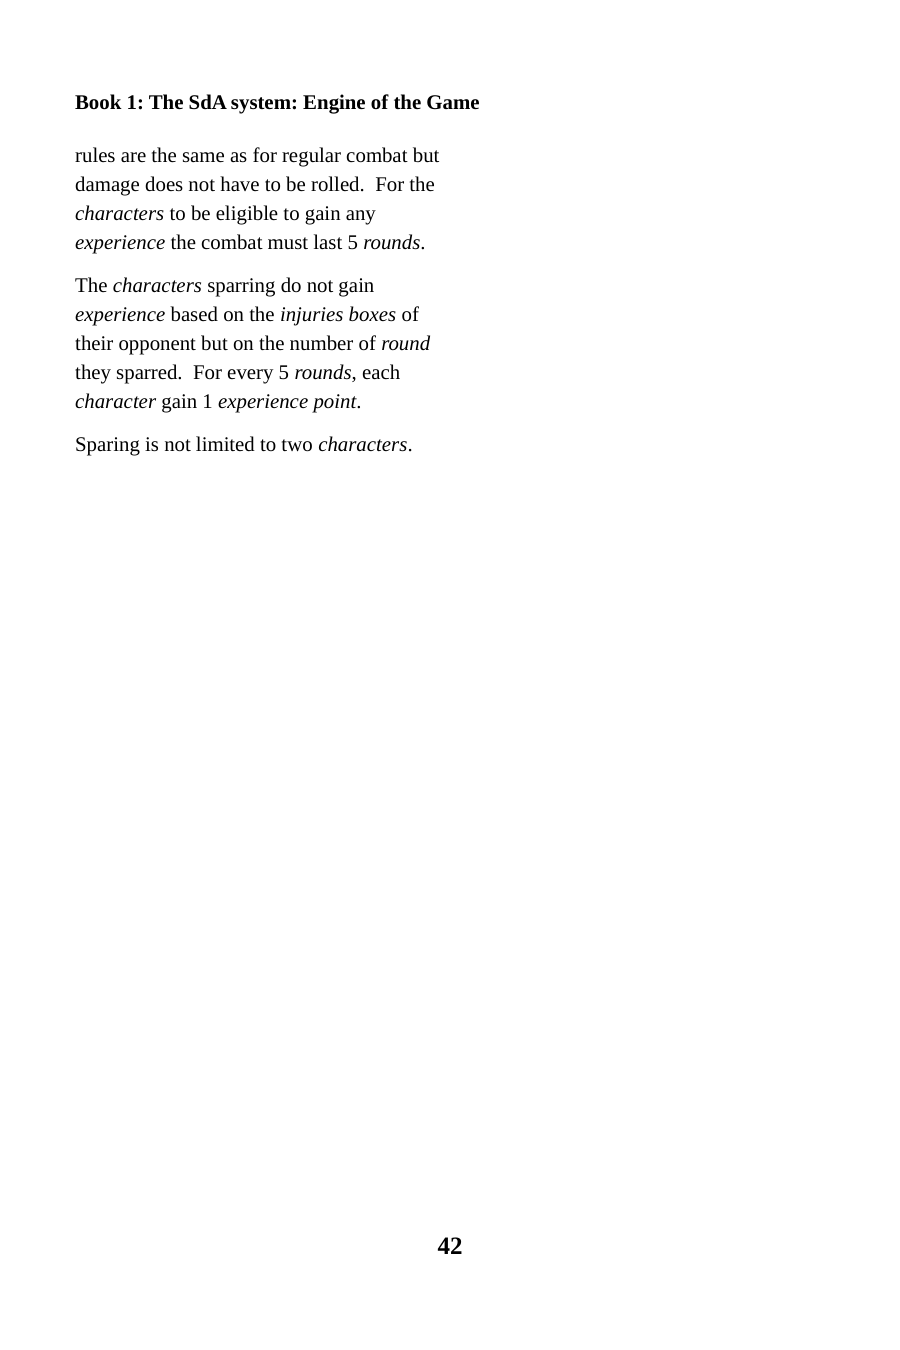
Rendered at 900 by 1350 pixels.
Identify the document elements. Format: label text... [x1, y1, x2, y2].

text The characters sparring do not gain experience based on the injuries boxes of their opponent but on the number of round they sparred. For every 5 rounds, each character gain 1 experience point. [75, 273, 447, 413]
text rules are the same as for regular combat but damage does not have to be rolled. For the characters to be eligible to gain any experience the combat must last 5 rounds. [75, 143, 447, 254]
text Sparing is not limited to two characters. [75, 432, 447, 456]
